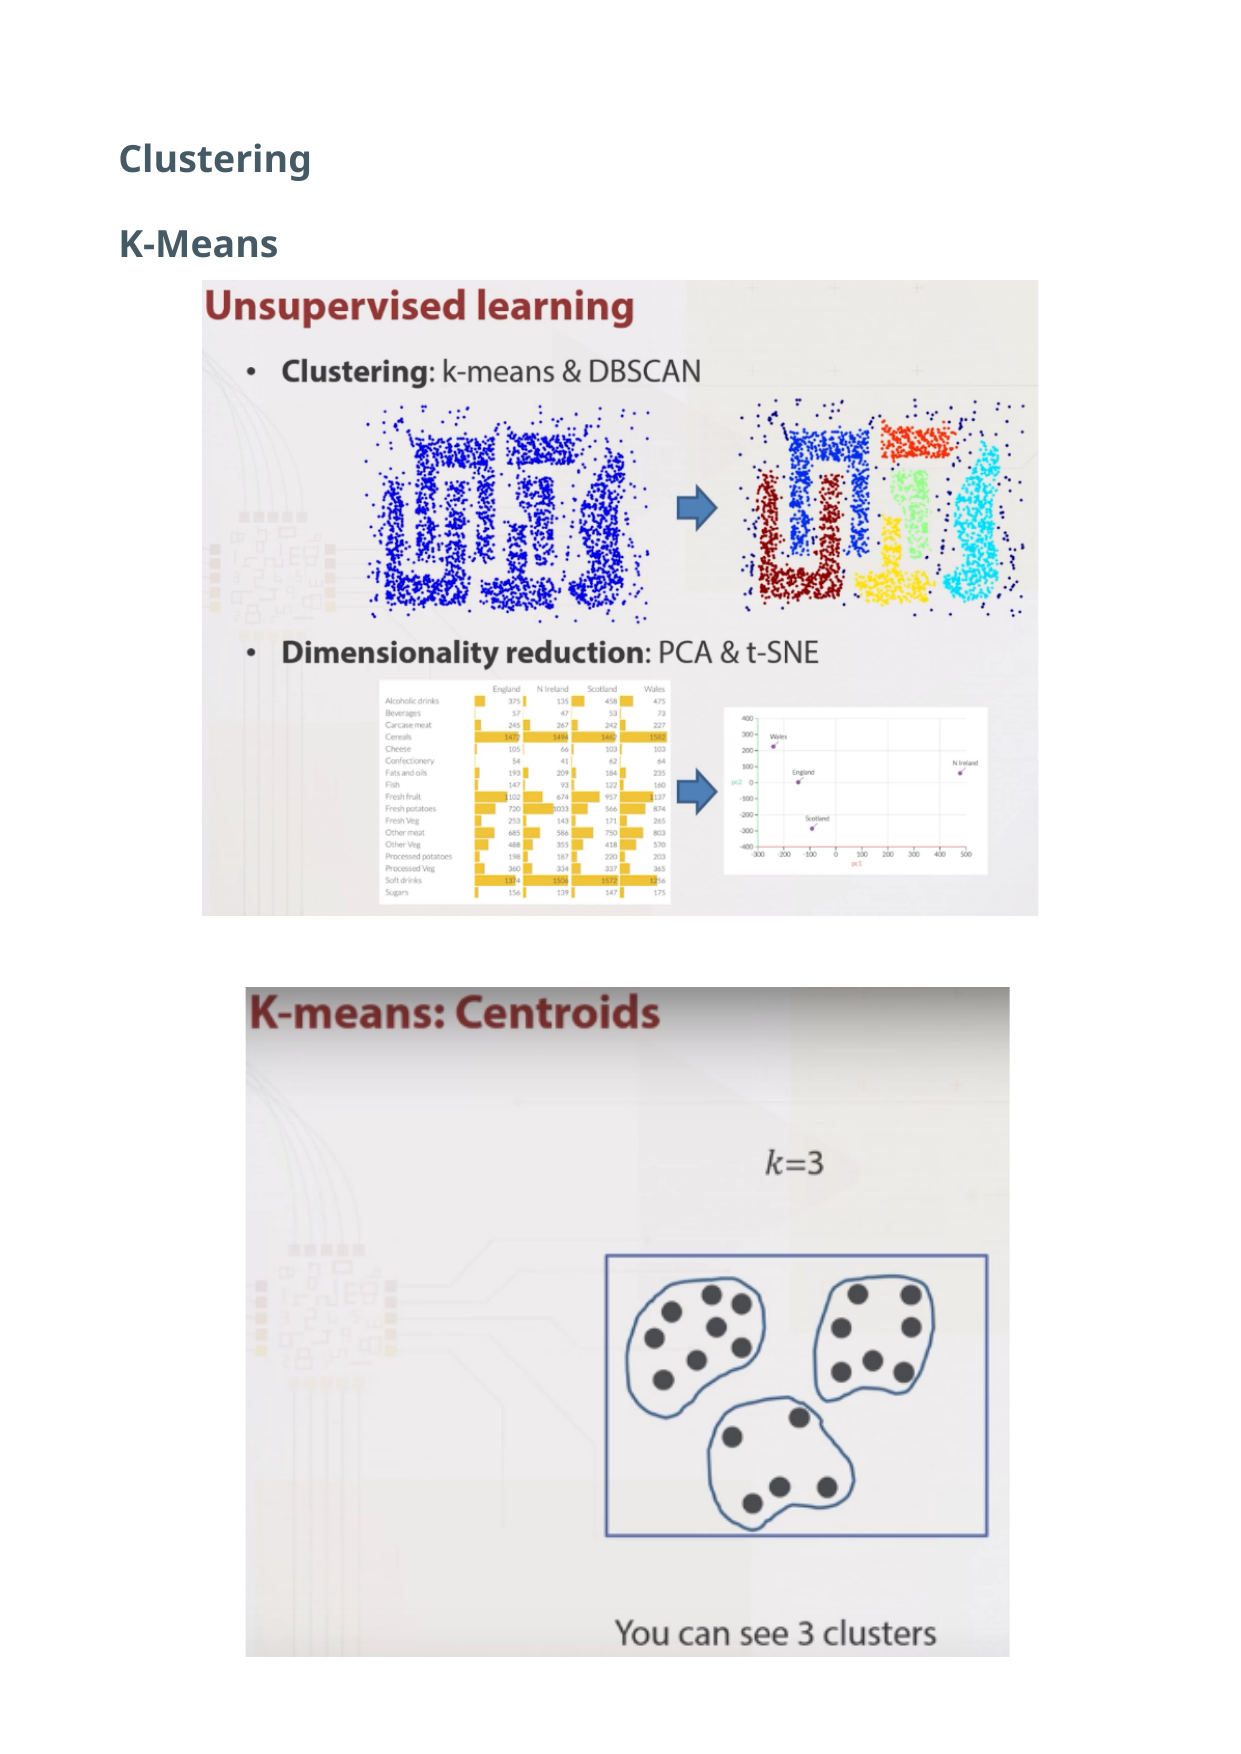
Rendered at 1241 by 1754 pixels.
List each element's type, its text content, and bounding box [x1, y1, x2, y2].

subtitle Clustering [118, 133, 1122, 184]
subtitle K-Means [118, 217, 1122, 268]
picture [201, 280, 1039, 916]
picture [245, 987, 1010, 1657]
